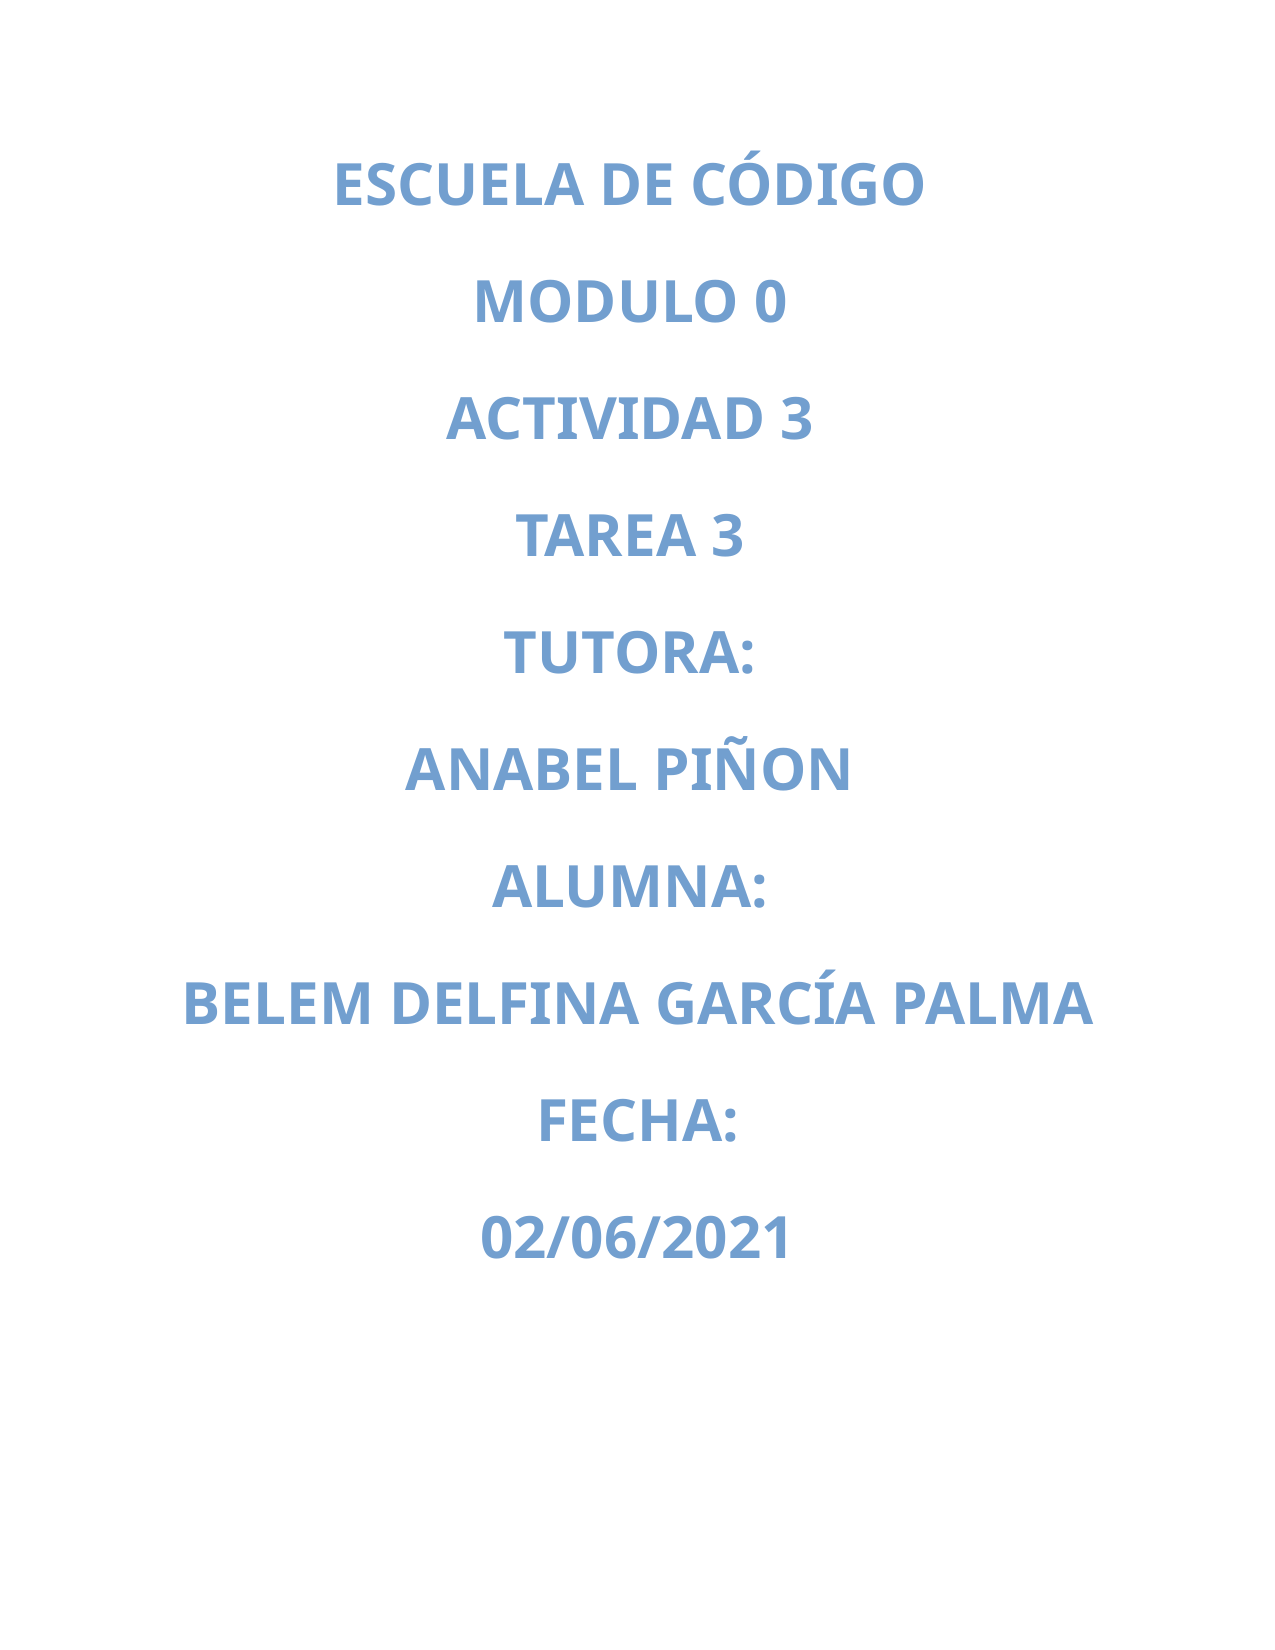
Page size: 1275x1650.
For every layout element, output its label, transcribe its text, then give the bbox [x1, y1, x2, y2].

title FECHA: [118, 1079, 1157, 1158]
title ALUMNA: [118, 845, 1157, 924]
title ACTIVIDAD 3 [118, 377, 1157, 457]
title TUTORA: [118, 611, 1157, 691]
title ANABEL PIÑON [118, 728, 1157, 807]
title BELEM DELFINA GARCÍA PALMA [118, 962, 1157, 1041]
title TAREA 3 [118, 494, 1157, 573]
title MODULO 0 [118, 260, 1157, 339]
title ESCUELA DE CÓDIGO [118, 143, 1157, 223]
title 02/06/2021 [118, 1196, 1157, 1275]
